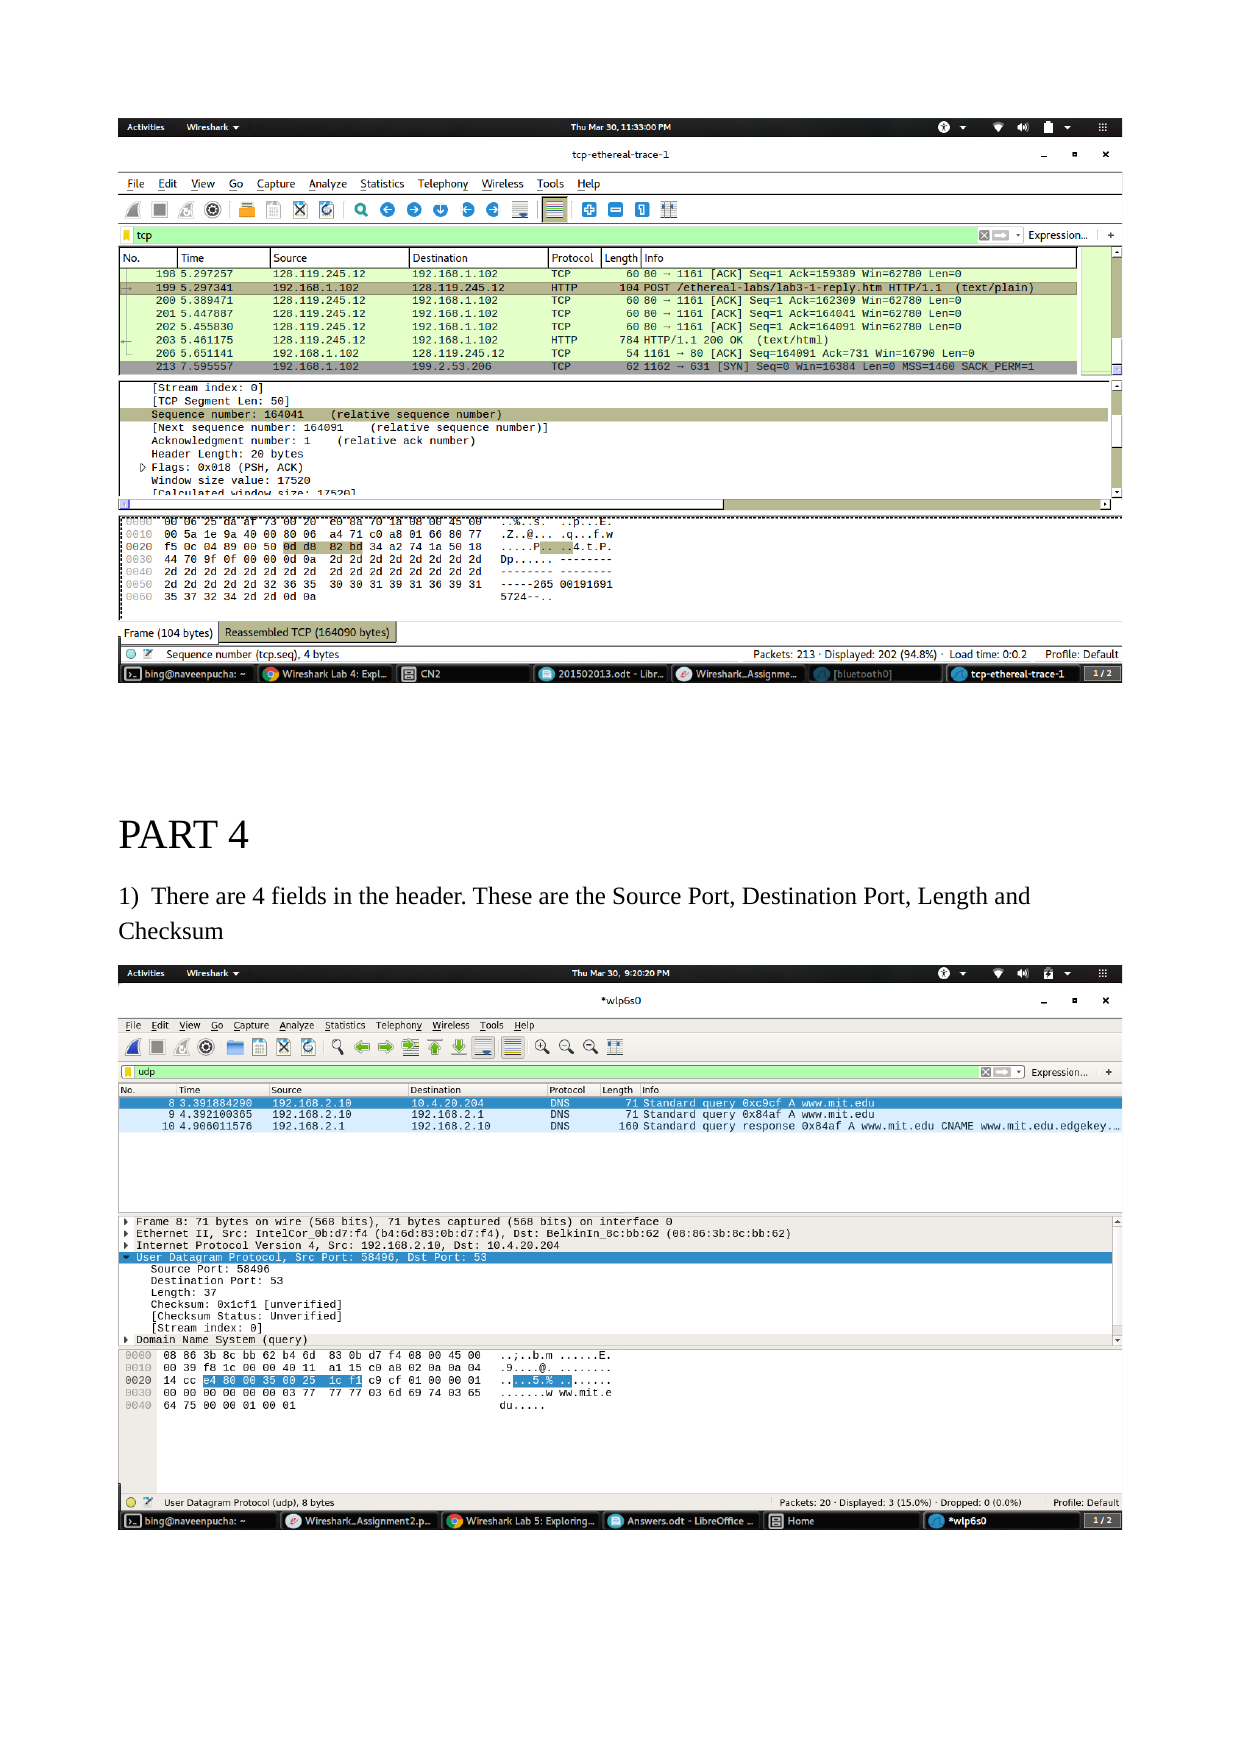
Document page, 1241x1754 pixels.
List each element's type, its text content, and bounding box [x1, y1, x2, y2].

text PART 4 [118, 809, 1122, 857]
picture [118, 965, 1123, 1530]
picture [118, 118, 1123, 683]
text 1) There are 4 fields in the header. These are the Source Port, Destination Port, Length and Checksum [118, 881, 1122, 945]
